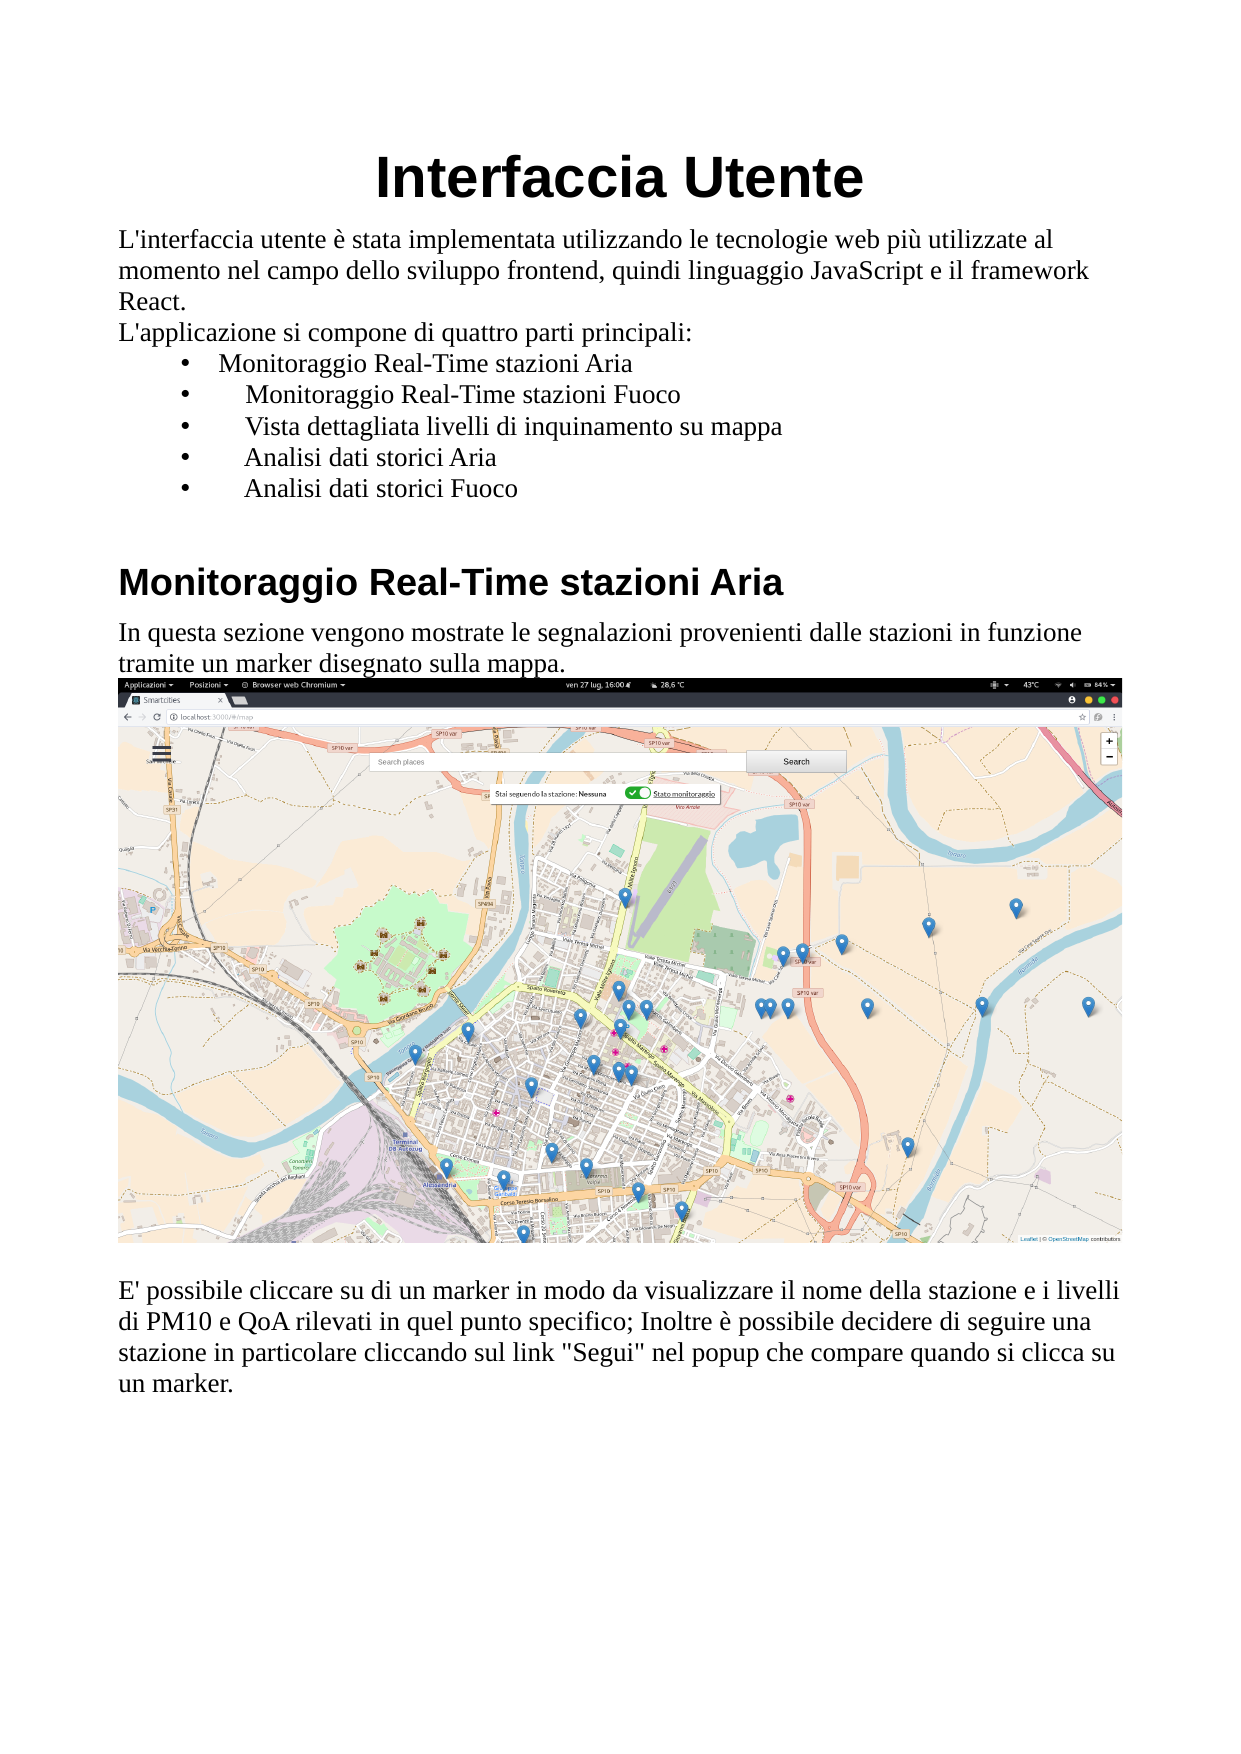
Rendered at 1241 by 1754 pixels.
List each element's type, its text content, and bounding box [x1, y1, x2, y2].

text E' possibile cliccare su di un marker in modo da visualizzare il nome della stazione e i livelli di PM10 e QoA rilevati in quel punto specifico; Inoltre è possibile decidere di seguire una stazione in particolare cliccando sul link "Segui" nel popup che compare quando si clicca su un marker. [118, 1274, 1122, 1398]
list Vista dettagliata livelli di inquinamento su mappa [181, 410, 1122, 441]
list Monitoraggio Real-Time stazioni Aria [181, 347, 1122, 378]
list Analisi dati storici Fuoco [181, 472, 1122, 503]
list Monitoraggio Real-Time stazioni Fuoco [181, 378, 1122, 410]
text In questa sezione vengono mostrate le segnalazioni provenienti dalle stazioni in funzione tramite un marker disegnato sulla mappa. [118, 616, 1122, 678]
text L'applicazione si compone di quattro parti principali: [118, 316, 1122, 347]
text L'interfaccia utente è stata implementata utilizzando le tecnologie web più utilizzate al momento nel campo dello sviluppo frontend, quindi linguaggio JavaScript e il framework React. [118, 223, 1122, 316]
list Analisi dati storici Aria [181, 441, 1122, 472]
title Interfaccia Utente [118, 143, 1122, 210]
picture [118, 678, 1123, 1243]
subtitle Monitoraggio Real-Time stazioni Aria [118, 560, 1122, 603]
